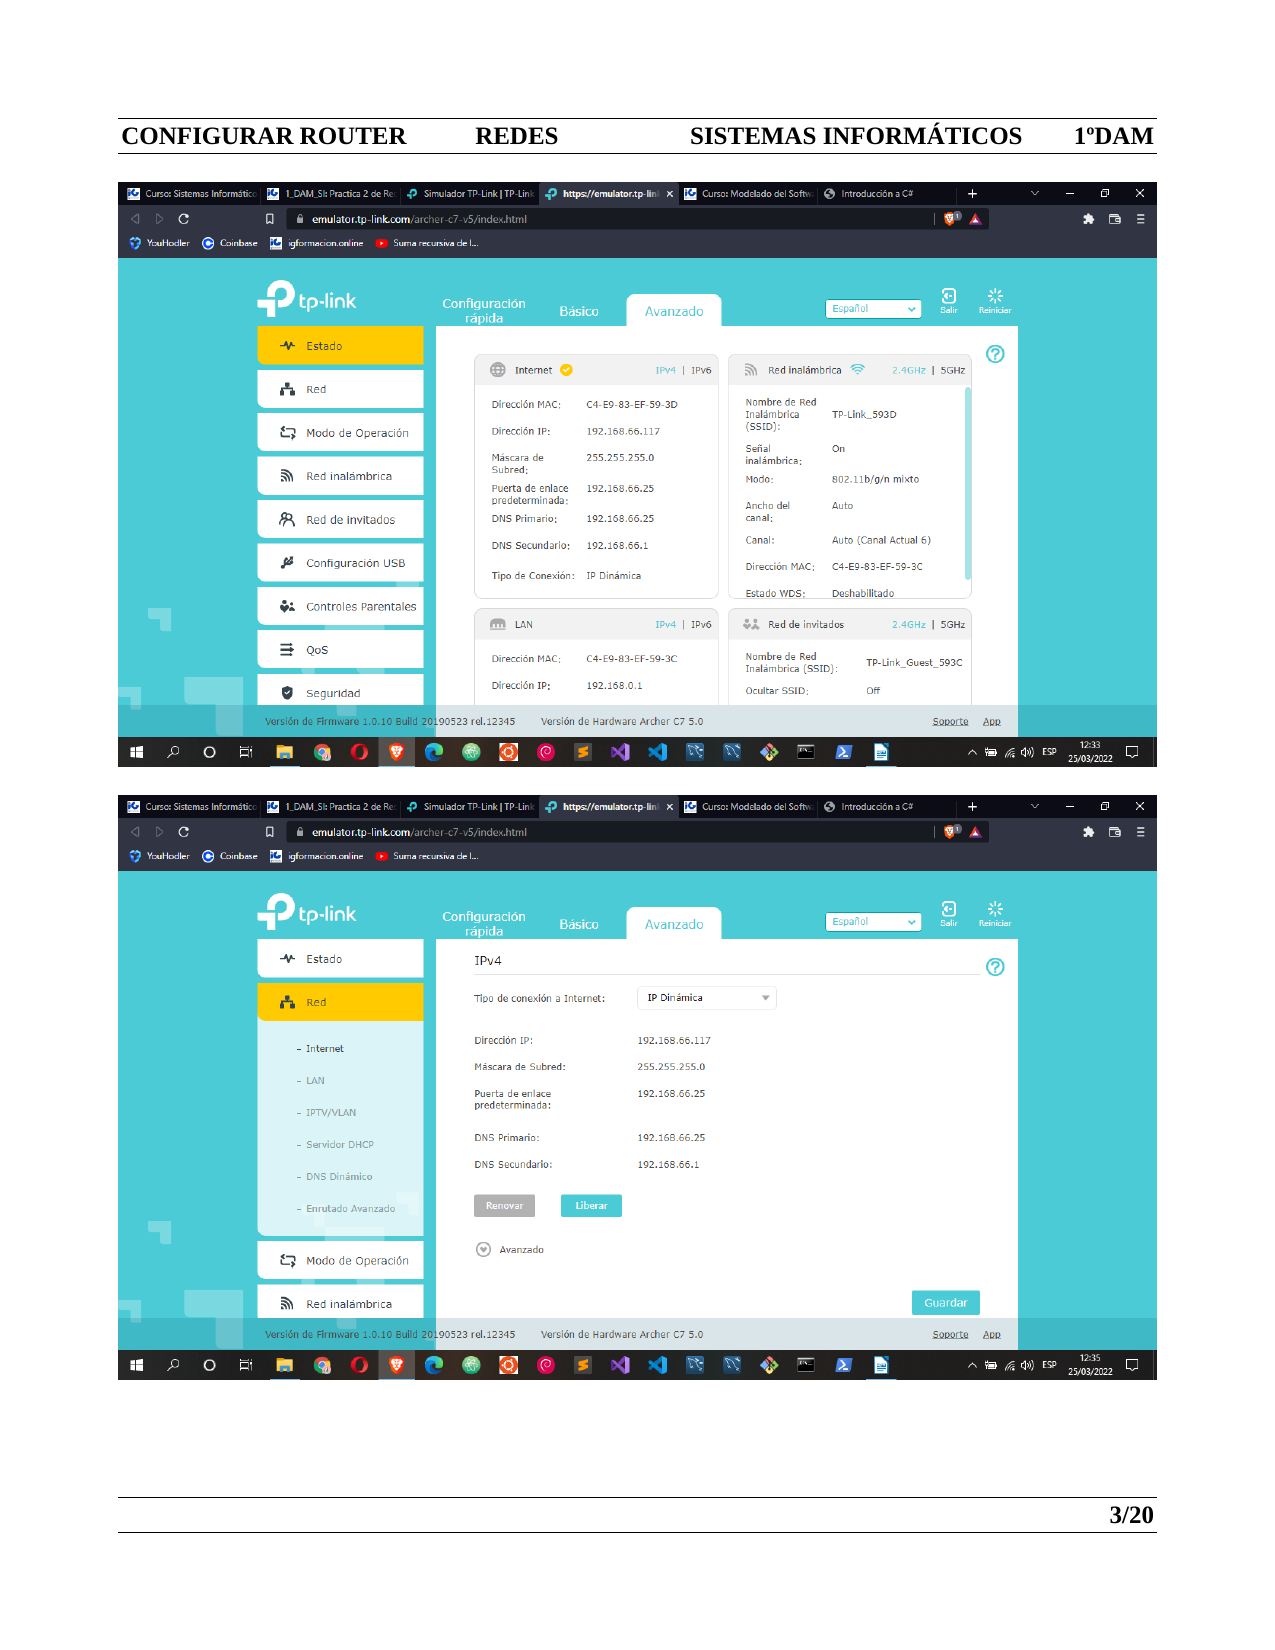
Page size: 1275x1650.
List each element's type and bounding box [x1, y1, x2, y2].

picture [118, 795, 1157, 1380]
picture [118, 182, 1157, 767]
